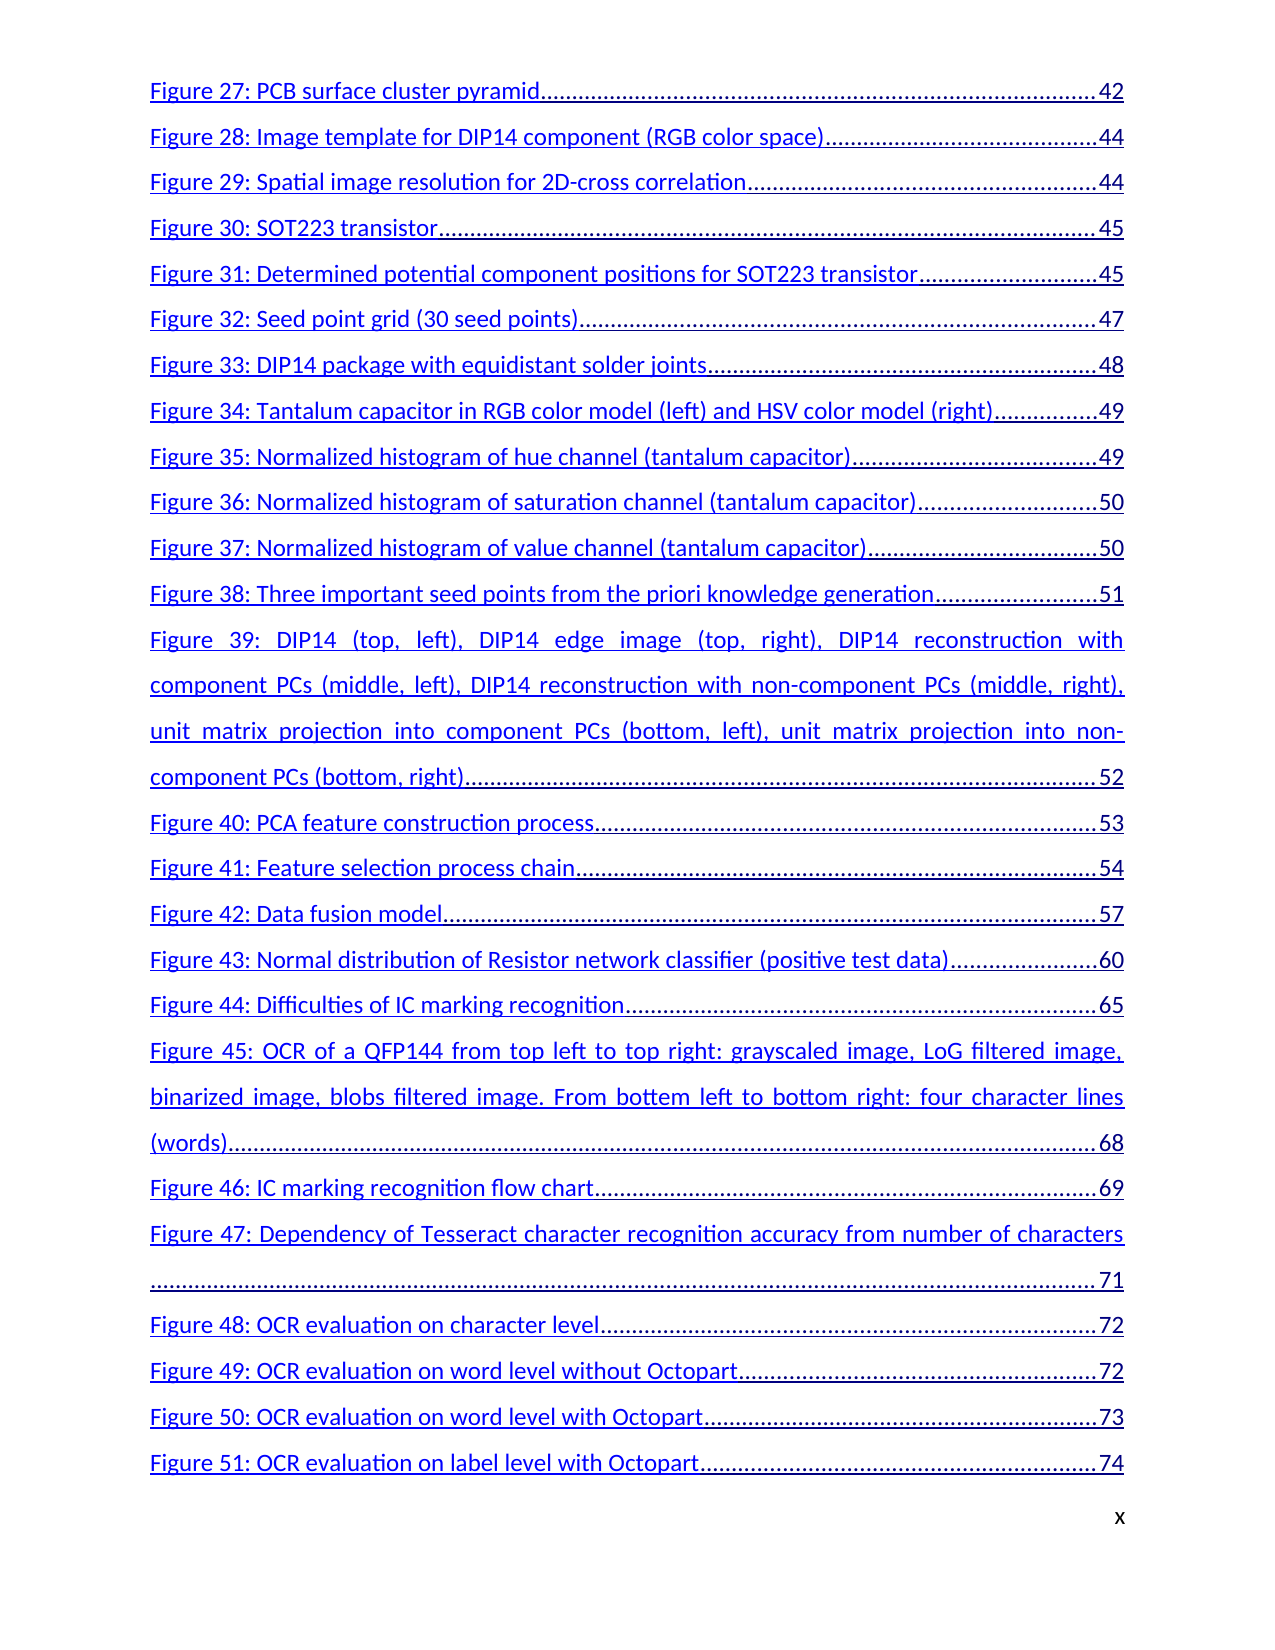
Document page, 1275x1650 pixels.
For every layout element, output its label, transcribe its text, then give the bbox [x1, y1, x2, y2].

text Figure 41: Feature selection process chain 54 [150, 852, 1125, 883]
text Figure 28: Image template for DIP14 component (RGB color space) 44 [150, 121, 1125, 151]
text Figure 39: DIP14 (top, left), DIP14 edge image (top, right), DIP14 reconstruction with component PCs (middle, left), DIP14 reconstruction with non-component PCs (middle, right), unit matrix projection into component PCs (bottom, left), unit matrix projection into non-component PCs (bottom, right) 52 [150, 697, 1125, 741]
text Figure 44: Difficulties of IC marking recognition 65 [150, 989, 1125, 1020]
text Figure 50: OCR evaluation on word level with Octopart 73 [150, 1401, 1125, 1432]
text Figure 33: DIP14 package with equidistant solder joints 48 [150, 349, 1125, 380]
text Figure 34: Tantalum capacitor in RGB color model (left) and HSV color model (right) 49 [150, 395, 1125, 426]
text Figure 49: OCR evaluation on word level without Octopart 72 [150, 1355, 1125, 1386]
text Figure 31: Determined potential component positions for SOT223 transistor 45 [150, 258, 1125, 288]
text Figure 39: DIP14 (top, left), DIP14 edge image (top, right), DIP14 reconstruction with component PCs (middle, left), DIP14 reconstruction with non-component PCs (middle, right), unit matrix projection into component PCs (bottom, left), unit matrix projection into non-component PCs (bottom, right) 52 [150, 624, 1125, 650]
text Figure 32: Seed point grid (30 seed points) 47 [150, 304, 1125, 334]
text Figure 29: Spatial image resolution for 2D-cross correlation 44 [150, 166, 1125, 197]
text Figure 42: Data fusion model 57 [150, 898, 1125, 929]
text Figure 48: OCR evaluation on character level 72 [150, 1310, 1125, 1340]
text Figure 45: OCR of a QFP144 from top left to top right: grayscaled image, LoG filtered image, binarized image, blobs filtered image. From bottem left to bottom right: four character lines (words) 68 [150, 1109, 1125, 1157]
text Figure 39: DIP14 (top, left), DIP14 edge image (top, right), DIP14 reconstruction with component PCs (middle, left), DIP14 reconstruction with non-component PCs (middle, right), unit matrix projection into component PCs (bottom, left), unit matrix projection into non-component PCs (bottom, right) 52 [150, 743, 1125, 791]
text Figure 47: Dependency of Tesseract character recognition accuracy from number of characters 71 [150, 1218, 1125, 1244]
text Figure 36: Normalized histogram of saturation channel (tantalum capacitor) 50 [150, 487, 1125, 517]
text Figure 39: DIP14 (top, left), DIP14 edge image (top, right), DIP14 reconstruction with component PCs (middle, left), DIP14 reconstruction with non-component PCs (middle, right), unit matrix projection into component PCs (bottom, left), unit matrix projection into non-component PCs (bottom, right) 52 [150, 651, 1125, 695]
text Figure 27: PCB surface cluster pyramid 42 [150, 75, 1125, 106]
text Figure 38: Three important seed points from the priori knowledge generation 51 [150, 578, 1125, 608]
text Figure 51: OCR evaluation on label level with Octopart 74 [150, 1447, 1125, 1477]
text Figure 37: Normalized histogram of value channel (tantalum capacitor) 50 [150, 532, 1125, 563]
text Figure 46: IC marking recognition flow chart 69 [150, 1172, 1125, 1203]
text Figure 47: Dependency of Tesseract character recognition accuracy from number of characters 71 [150, 1246, 1125, 1294]
text Figure 30: SOT223 transistor 45 [150, 212, 1125, 243]
text Figure 40: PCA feature construction process 53 [150, 807, 1125, 837]
text Figure 35: Normalized histogram of hue channel (tantalum capacitor) 49 [150, 441, 1125, 471]
text Figure 43: Normal distribution of Resistor network classifier (positive test data) 60 [150, 944, 1125, 974]
text Figure 45: OCR of a QFP144 from top left to top right: grayscaled image, LoG filtered image, binarized image, blobs filtered image. From bottem left to bottom right: four character lines (words) 68 [150, 1035, 1125, 1107]
